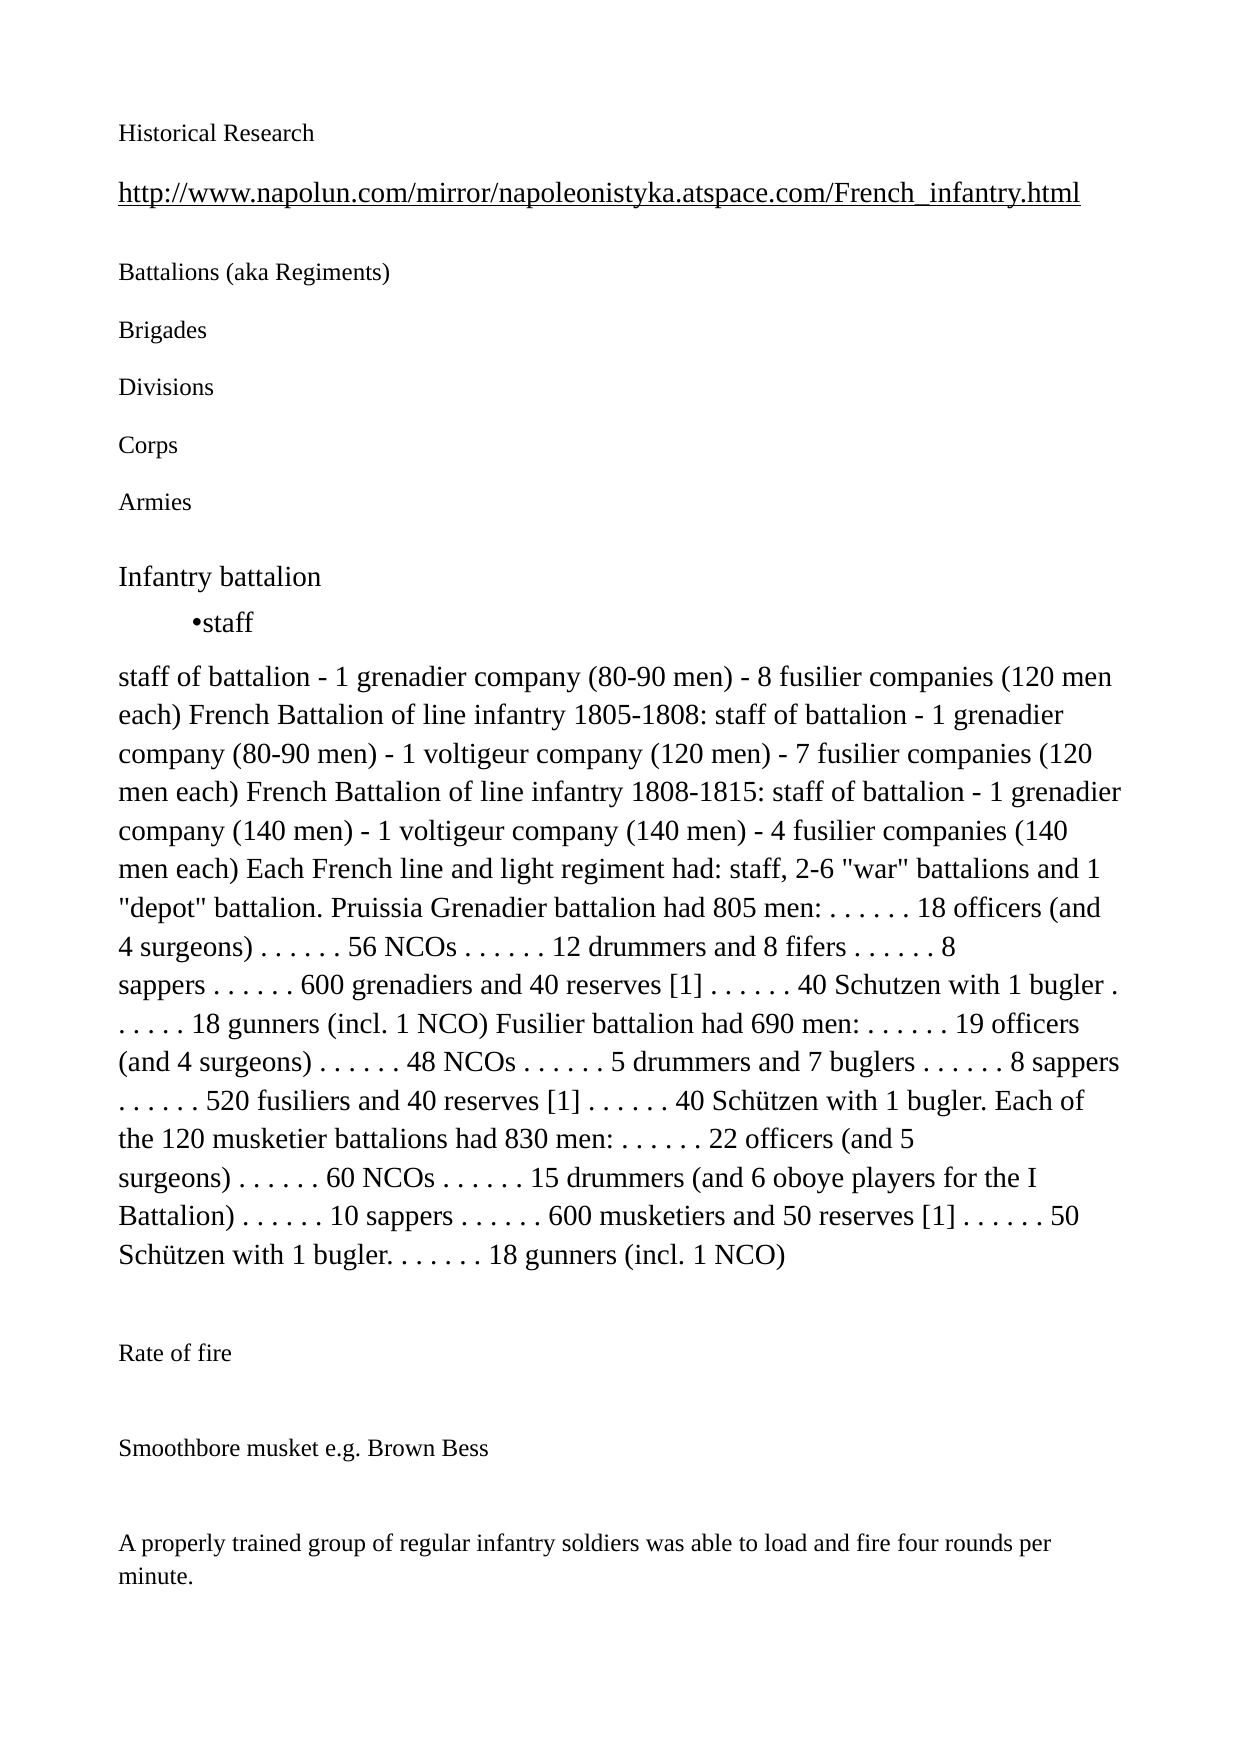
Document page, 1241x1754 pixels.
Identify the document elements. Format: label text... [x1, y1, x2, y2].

text Battalions (aka Regiments) [118, 257, 1122, 286]
text Corps [118, 430, 1122, 459]
text Rate of fire [118, 1338, 1122, 1366]
list staff [118, 606, 1122, 639]
text Brigades [118, 315, 1122, 344]
text Divisions [118, 372, 1122, 401]
text Smoothbore musket e.g. Brown Bess [118, 1433, 1122, 1462]
text http://www.napolun.com/mirror/napoleonistyka.atspace.com/French_infantry.html [118, 176, 1122, 209]
text Historical Research [118, 118, 1122, 147]
subtitle Infantry battalion [118, 559, 1122, 593]
text A properly trained group of regular infantry soldiers was able to load and fire four rounds per minute. [118, 1528, 1122, 1590]
text staff of battalion - 1 grenadier company (80-90 men) - 8 fusilier companies (120 men each) French Battalion of line infantry 1805-1808: staff of battalion - 1 grenadier company (80-90 men) - 1 voltigeur company (120 men) - 7 fusilier companies (120 men each) French Battalion of line infantry 1808-1815: staff of battalion - 1 grenadier company (140 men) - 1 voltigeur company (140 men) - 4 fusilier companies (140 men each) Each French line and light regiment had: staff, 2-6 "war" battalions and 1 "depot" battalion. Pruissia Grenadier battalion had 805 men: . . . . . . 18 officers (and 4 surgeons) . . . . . . 56 NCOs . . . . . . 12 drummers and 8 fifers . . . . . . 8 sappers . . . . . . 600 grenadiers and 40 reserves [1] . . . . . . 40 Schutzen with 1 bugler . . . . . . 18 gunners (incl. 1 NCO) Fusilier battalion had 690 men: . . . . . . 19 officers (and 4 surgeons) . . . . . . 48 NCOs . . . . . . 5 drummers and 7 buglers . . . . . . 8 sappers . . . . . . 520 fusiliers and 40 reserves [1] . . . . . . 40 Schützen with 1 bugler. Each of the 120 musketier battalions had 830 men: . . . . . . 22 officers (and 5 surgeons) . . . . . . 60 NCOs . . . . . . 15 drummers (and 6 oboye players for the I Battalion) . . . . . . 10 sappers . . . . . . 600 musketiers and 50 reserves [1] . . . . . . 50 Schützen with 1 bugler. . . . . . . 18 gunners (incl. 1 NCO) [118, 659, 1122, 1271]
text Armies [118, 487, 1122, 516]
